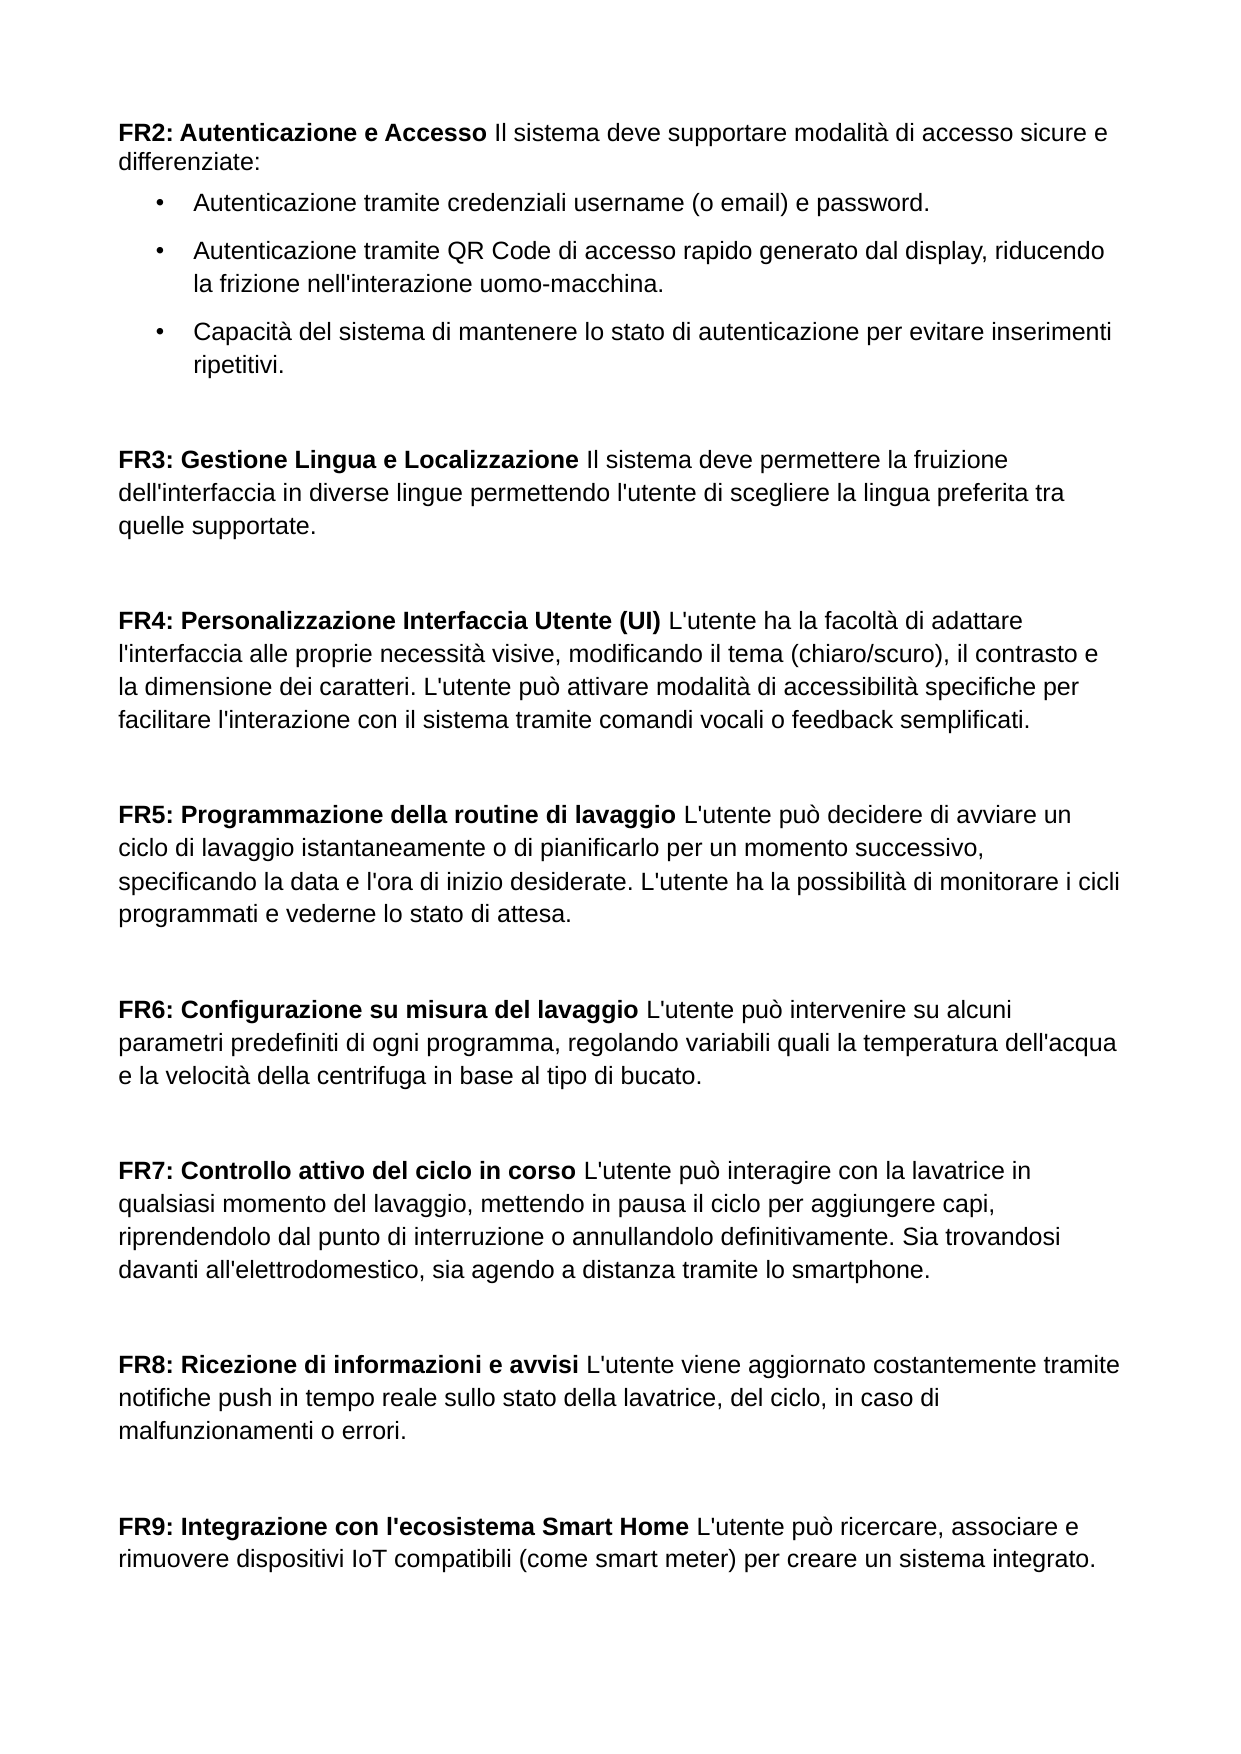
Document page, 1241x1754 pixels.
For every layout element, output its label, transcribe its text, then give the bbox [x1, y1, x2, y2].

text FR8: Ricezione di informazioni e avvisi L'utente viene aggiornato costantemente tramite notifiche push in tempo reale sullo stato della lavatrice, del ciclo, in caso di malfunzionamenti o errori. [118, 1350, 1122, 1445]
text FR4: Personalizzazione Interfaccia Utente (UI) L'utente ha la facoltà di adattare l'interfaccia alle proprie necessità visive, modificando il tema (chiaro/scuro), il contrasto e la dimensione dei caratteri. L'utente può attivare modalità di accessibilità specifiche per facilitare l'interazione con il sistema tramite comandi vocali o feedback semplificati. [118, 606, 1122, 734]
list Autenticazione tramite credenziali username (o email) e password. [156, 188, 1122, 217]
text FR3: Gestione Lingua e Localizzazione Il sistema deve permettere la fruizione dell'interfaccia in diverse lingue permettendo l'utente di scegliere la lingua preferita tra quelle supportate. [118, 445, 1122, 540]
list Capacità del sistema di mantenere lo stato di autenticazione per evitare inserimenti ripetitivi. [156, 317, 1122, 378]
text FR6: Configurazione su misura del lavaggio L'utente può intervenire su alcuni parametri predefiniti di ogni programma, regolando variabili quali la temperatura dell'acqua e la velocità della centrifuga in base al tipo di bucato. [118, 995, 1122, 1089]
text FR7: Controllo attivo del ciclo in corso L'utente può interagire con la lavatrice in qualsiasi momento del lavaggio, mettendo in pausa il ciclo per aggiungere capi, riprendendolo dal punto di interruzione o annullandolo definitivamente. Sia trovandosi davanti all'elettrodomestico, sia agendo a distanza tramite lo smartphone. [118, 1156, 1122, 1284]
text FR5: Programmazione della routine di lavaggio L'utente può decidere di avviare un ciclo di lavaggio istantaneamente o di pianificarlo per un momento successivo, specificando la data e l'ora di inizio desiderate. L'utente ha la possibilità di monitorare i cicli programmati e vederne lo stato di attesa. [118, 800, 1122, 928]
list Autenticazione tramite QR Code di accesso rapido generato dal display, riducendo la frizione nell'interazione uomo-macchina. [156, 236, 1122, 298]
subtitle FR2: Autenticazione e Accesso Il sistema deve supportare modalità di accesso sicure e differenziate: [118, 118, 1122, 176]
text FR9: Integrazione con l'ecosistema Smart Home L'utente può ricercare, associare e rimuovere dispositivi IoT compatibili (come smart meter) per creare un sistema integrato. [118, 1511, 1122, 1573]
